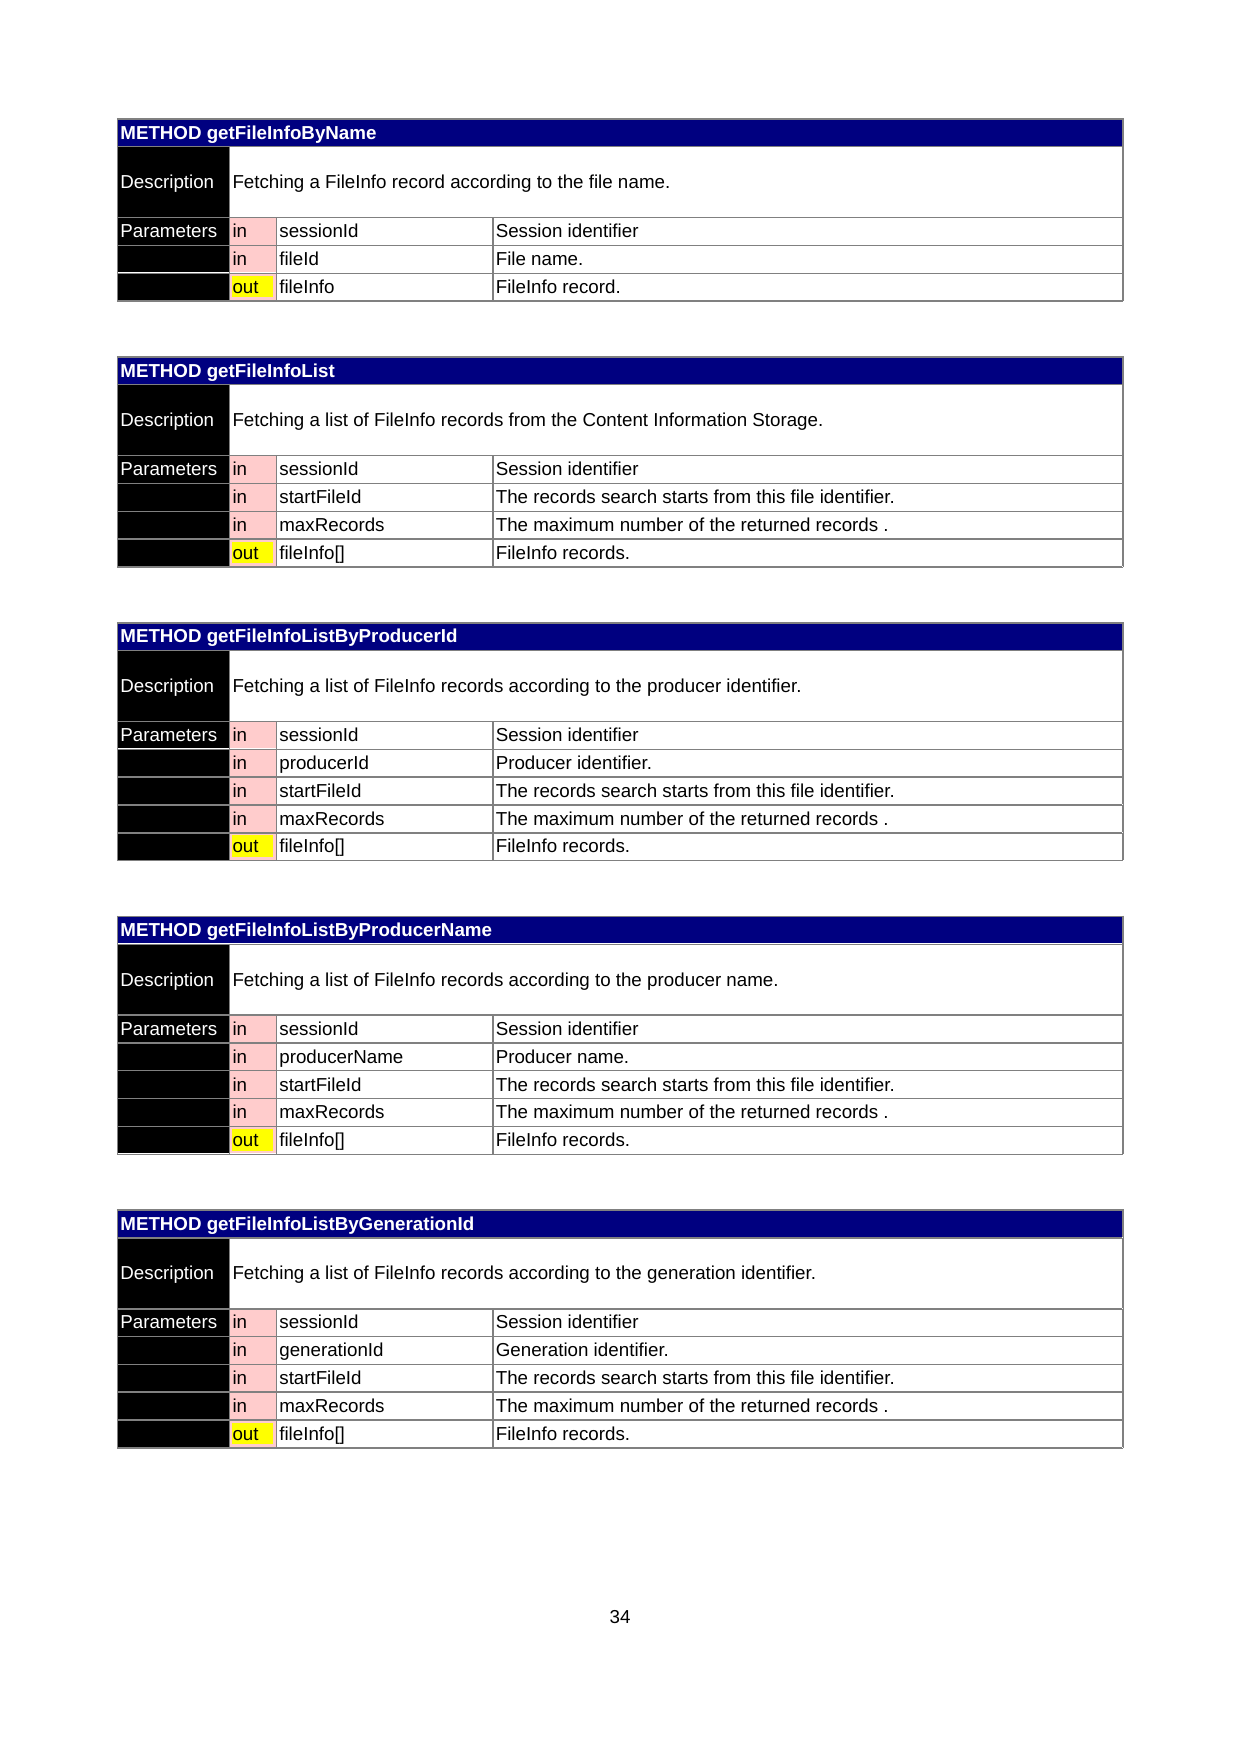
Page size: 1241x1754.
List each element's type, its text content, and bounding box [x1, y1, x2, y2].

table_cell [118, 1044, 229, 1070]
table_cell [118, 274, 229, 300]
table_cell fileInfo[] [277, 540, 492, 566]
table_cell in [230, 1071, 276, 1098]
table_cell maxRecords [277, 1393, 492, 1419]
table_cell out [230, 1421, 276, 1447]
table_cell [118, 806, 229, 832]
table_cell The maximum number of the returned records . [494, 512, 1122, 538]
table_cell [118, 750, 229, 776]
table_cell in [230, 1044, 276, 1070]
table_header METHOD getFileInfoListByProducerId [118, 624, 1122, 650]
table_cell FileInfo records. [494, 540, 1122, 566]
table_cell in [230, 456, 276, 483]
table_cell out [230, 540, 276, 566]
table_cell in [230, 1337, 276, 1364]
table_cell FileInfo records. [494, 834, 1122, 860]
table_cell fileInfo[] [277, 1421, 492, 1447]
table_cell in [230, 484, 276, 511]
table_cell FileInfo record. [494, 274, 1122, 300]
table_cell The maximum number of the returned records . [494, 1393, 1122, 1419]
table_cell Producer identifier. [494, 750, 1122, 776]
table_cell Session identifier [494, 1016, 1122, 1042]
table_cell Description [118, 1239, 229, 1308]
table_cell Fetching a list of FileInfo records from the Content Information Storage. [230, 385, 1122, 455]
table_cell FileInfo records. [494, 1127, 1122, 1153]
table_cell Fetching a list of FileInfo records according to the producer name. [230, 945, 1122, 1014]
table_cell Fetching a FileInfo record according to the file name. [230, 147, 1122, 217]
table_cell startFileId [277, 484, 492, 511]
table_cell out [230, 834, 276, 860]
table_cell Parameters [118, 218, 229, 245]
table_cell Session identifier [494, 1310, 1122, 1336]
table_cell [118, 1337, 229, 1364]
table_cell The records search starts from this file identifier. [494, 1071, 1122, 1098]
table_cell Fetching a list of FileInfo records according to the generation identifier. [230, 1239, 1122, 1308]
table_cell Session identifier [494, 218, 1122, 245]
table_cell in [230, 778, 276, 804]
table_cell in [230, 1393, 276, 1419]
table_cell producerName [277, 1044, 492, 1070]
table_cell File name. [494, 246, 1122, 272]
table_cell fileInfo[] [277, 1127, 492, 1153]
table_cell generationId [277, 1337, 492, 1364]
table_cell Generation identifier. [494, 1337, 1122, 1364]
table_header METHOD getFileInfoListByProducerName [118, 917, 1122, 943]
table_cell fileInfo[] [277, 834, 492, 860]
table_cell The records search starts from this file identifier. [494, 1365, 1122, 1391]
table_cell The records search starts from this file identifier. [494, 484, 1122, 511]
table_cell fileInfo [277, 274, 492, 300]
table_cell maxRecords [277, 1099, 492, 1126]
table_cell Session identifier [494, 456, 1122, 483]
table_cell maxRecords [277, 512, 492, 538]
table_cell in [230, 218, 276, 245]
table_cell [118, 246, 229, 272]
table_cell startFileId [277, 1071, 492, 1098]
table_cell [118, 778, 229, 804]
table_cell The records search starts from this file identifier. [494, 778, 1122, 804]
table_cell sessionId [277, 1310, 492, 1336]
table_cell [118, 512, 229, 538]
table_cell startFileId [277, 1365, 492, 1391]
table_cell [118, 1071, 229, 1098]
table_cell FileInfo records. [494, 1421, 1122, 1447]
table_cell in [230, 1099, 276, 1126]
table_cell producerId [277, 750, 492, 776]
table_cell in [230, 722, 276, 748]
table_cell in [230, 750, 276, 776]
table_cell out [230, 274, 276, 300]
table_cell The maximum number of the returned records . [494, 1099, 1122, 1126]
table_cell Description [118, 147, 229, 217]
table_cell Producer name. [494, 1044, 1122, 1070]
table_cell Description [118, 945, 229, 1014]
table_cell Description [118, 651, 229, 721]
table_cell out [230, 1127, 276, 1153]
table_cell Fetching a list of FileInfo records according to the producer identifier. [230, 651, 1122, 721]
table_cell startFileId [277, 778, 492, 804]
table_header METHOD getFileInfoByName [118, 120, 1122, 146]
table_cell The maximum number of the returned records . [494, 806, 1122, 832]
table_cell in [230, 246, 276, 272]
table_cell in [230, 512, 276, 538]
table_cell sessionId [277, 722, 492, 748]
table_cell Parameters [118, 1310, 229, 1336]
table_cell Session identifier [494, 722, 1122, 748]
table_cell [118, 834, 229, 860]
table_cell [118, 1127, 229, 1153]
table_cell [118, 1393, 229, 1419]
table_cell [118, 1099, 229, 1126]
table_header METHOD getFileInfoListByGenerationId [118, 1211, 1122, 1237]
table_cell sessionId [277, 1016, 492, 1042]
table_cell Parameters [118, 722, 229, 748]
table_cell in [230, 1016, 276, 1042]
table_cell Parameters [118, 456, 229, 483]
table_cell maxRecords [277, 806, 492, 832]
table_header METHOD getFileInfoList [118, 358, 1122, 384]
table_cell sessionId [277, 218, 492, 245]
table_cell [118, 1365, 229, 1391]
table_cell sessionId [277, 456, 492, 483]
table_cell in [230, 1365, 276, 1391]
table_cell [118, 484, 229, 511]
table_cell in [230, 1310, 276, 1336]
table_cell [118, 1421, 229, 1447]
table_cell in [230, 806, 276, 832]
table_cell fileId [277, 246, 492, 272]
table_cell Parameters [118, 1016, 229, 1042]
table_cell Description [118, 385, 229, 455]
table_cell [118, 540, 229, 566]
